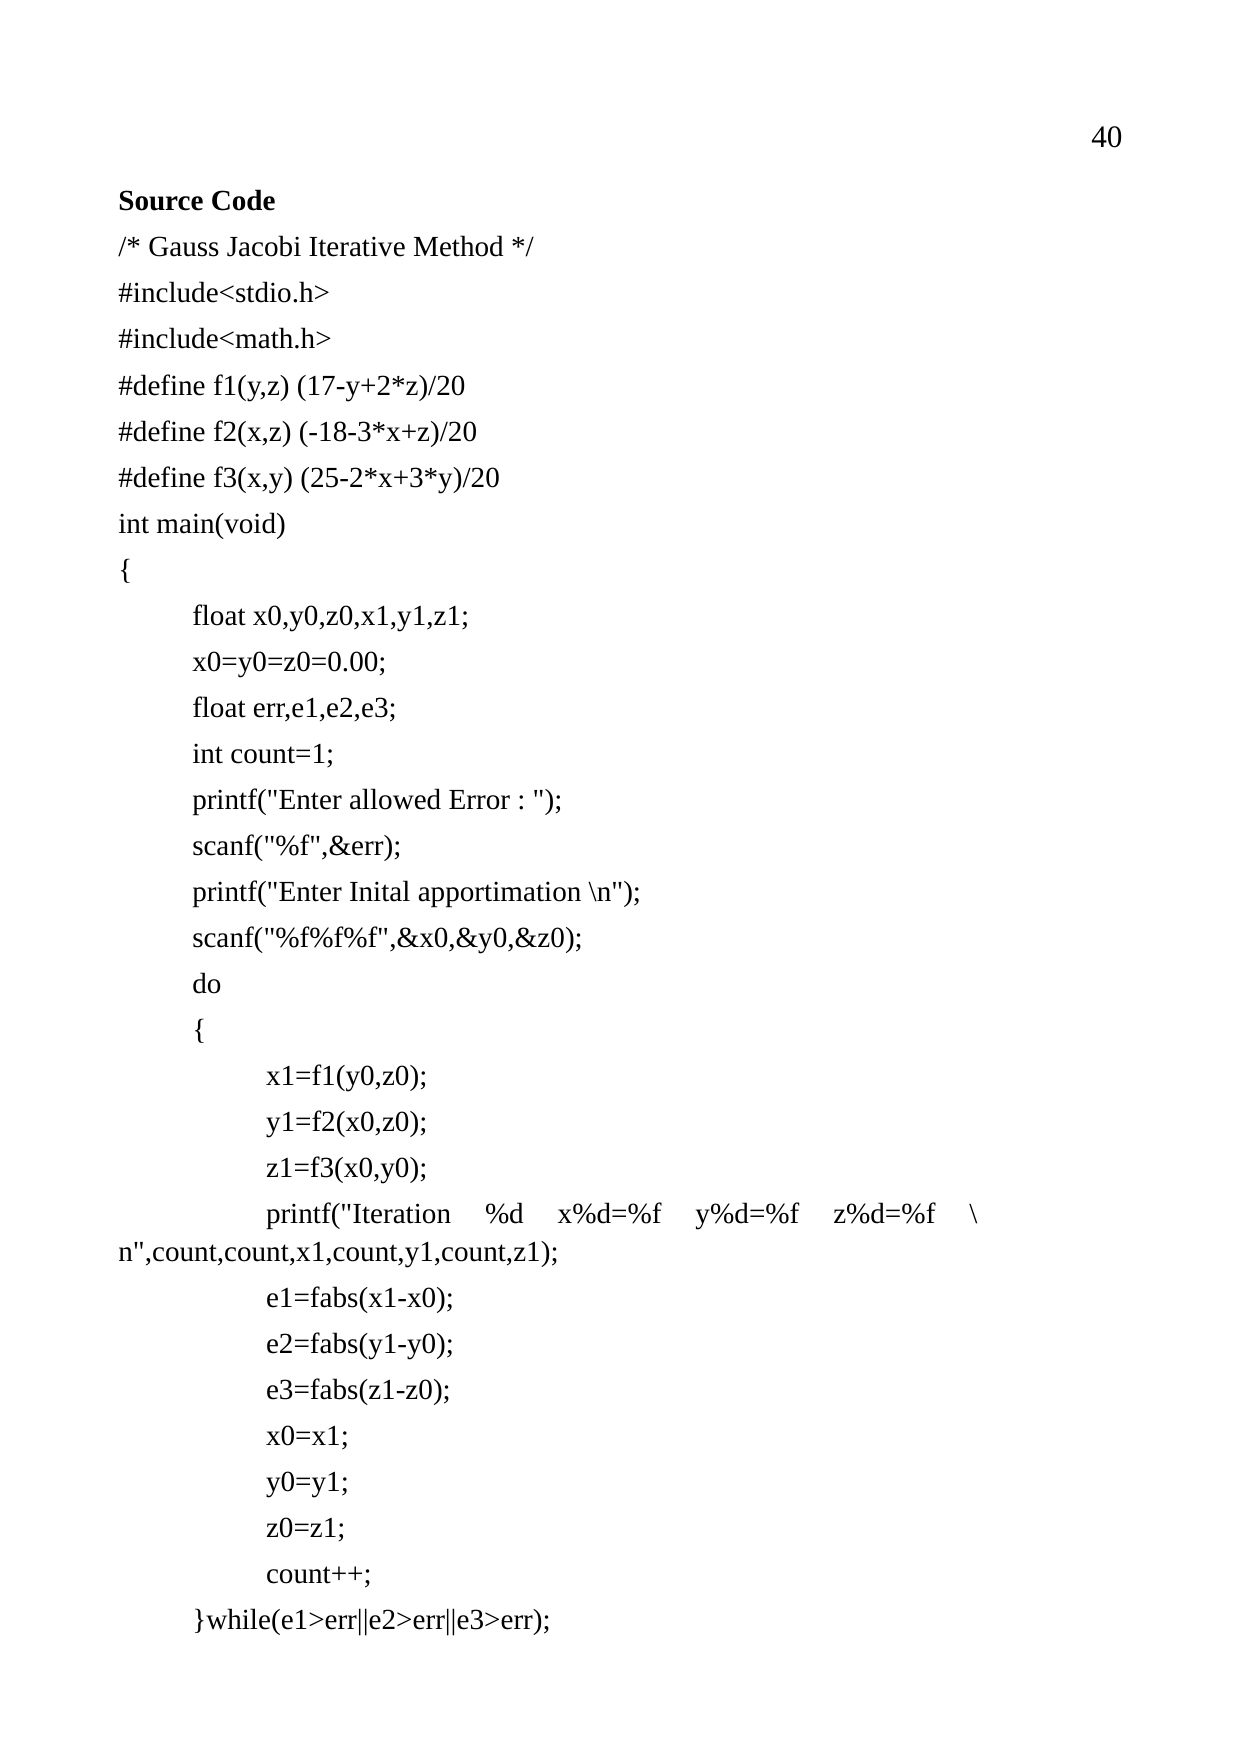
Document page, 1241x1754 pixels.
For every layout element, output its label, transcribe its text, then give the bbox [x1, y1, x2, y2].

text printf("Enter allowed Error : "); [118, 782, 978, 816]
text float err,e1,e2,e3; [118, 690, 978, 723]
text #define f3(x,y) (25-2*x+3*y)/20 [118, 460, 978, 493]
text e2=fabs(y1-y0); [118, 1326, 978, 1359]
text z0=z1; [118, 1510, 978, 1543]
text scanf("%f%f%f",&x0,&y0,&z0); [118, 920, 978, 954]
text #define f2(x,z) (-18-3*x+z)/20 [118, 414, 978, 447]
text int count=1; [118, 736, 978, 769]
text printf("Enter Inital apportimation \n"); [118, 874, 978, 908]
text { [118, 1012, 978, 1046]
text e3=fabs(z1-z0); [118, 1372, 978, 1405]
text Source Code [118, 183, 978, 217]
text e1=fabs(x1-x0); [118, 1280, 978, 1313]
text printf("Iteration %d x%d=%f y%d=%f z%d=%f \n",count,count,x1,count,y1,count,z1); [118, 1196, 978, 1267]
text y0=y1; [118, 1464, 978, 1497]
text x0=x1; [118, 1418, 978, 1451]
text do [118, 966, 978, 1000]
text x1=f1(y0,z0); [118, 1058, 978, 1092]
text #include<stdio.h> [118, 276, 978, 309]
text y1=f2(x0,z0); [118, 1104, 978, 1138]
text float x0,y0,z0,x1,y1,z1; [118, 598, 978, 631]
text #include<math.h> [118, 322, 978, 355]
text #define f1(y,z) (17-y+2*z)/20 [118, 368, 978, 401]
text int main(void) [118, 506, 978, 539]
text x0=y0=z0=0.00; [118, 644, 978, 677]
text }while(e1>err||e2>err||e3>err); [118, 1602, 978, 1636]
text scanf("%f",&err); [118, 828, 978, 862]
text /* Gauss Jacobi Iterative Method */ [118, 229, 978, 263]
text count++; [118, 1556, 978, 1589]
text z1=f3(x0,y0); [118, 1150, 978, 1184]
text { [118, 552, 978, 585]
